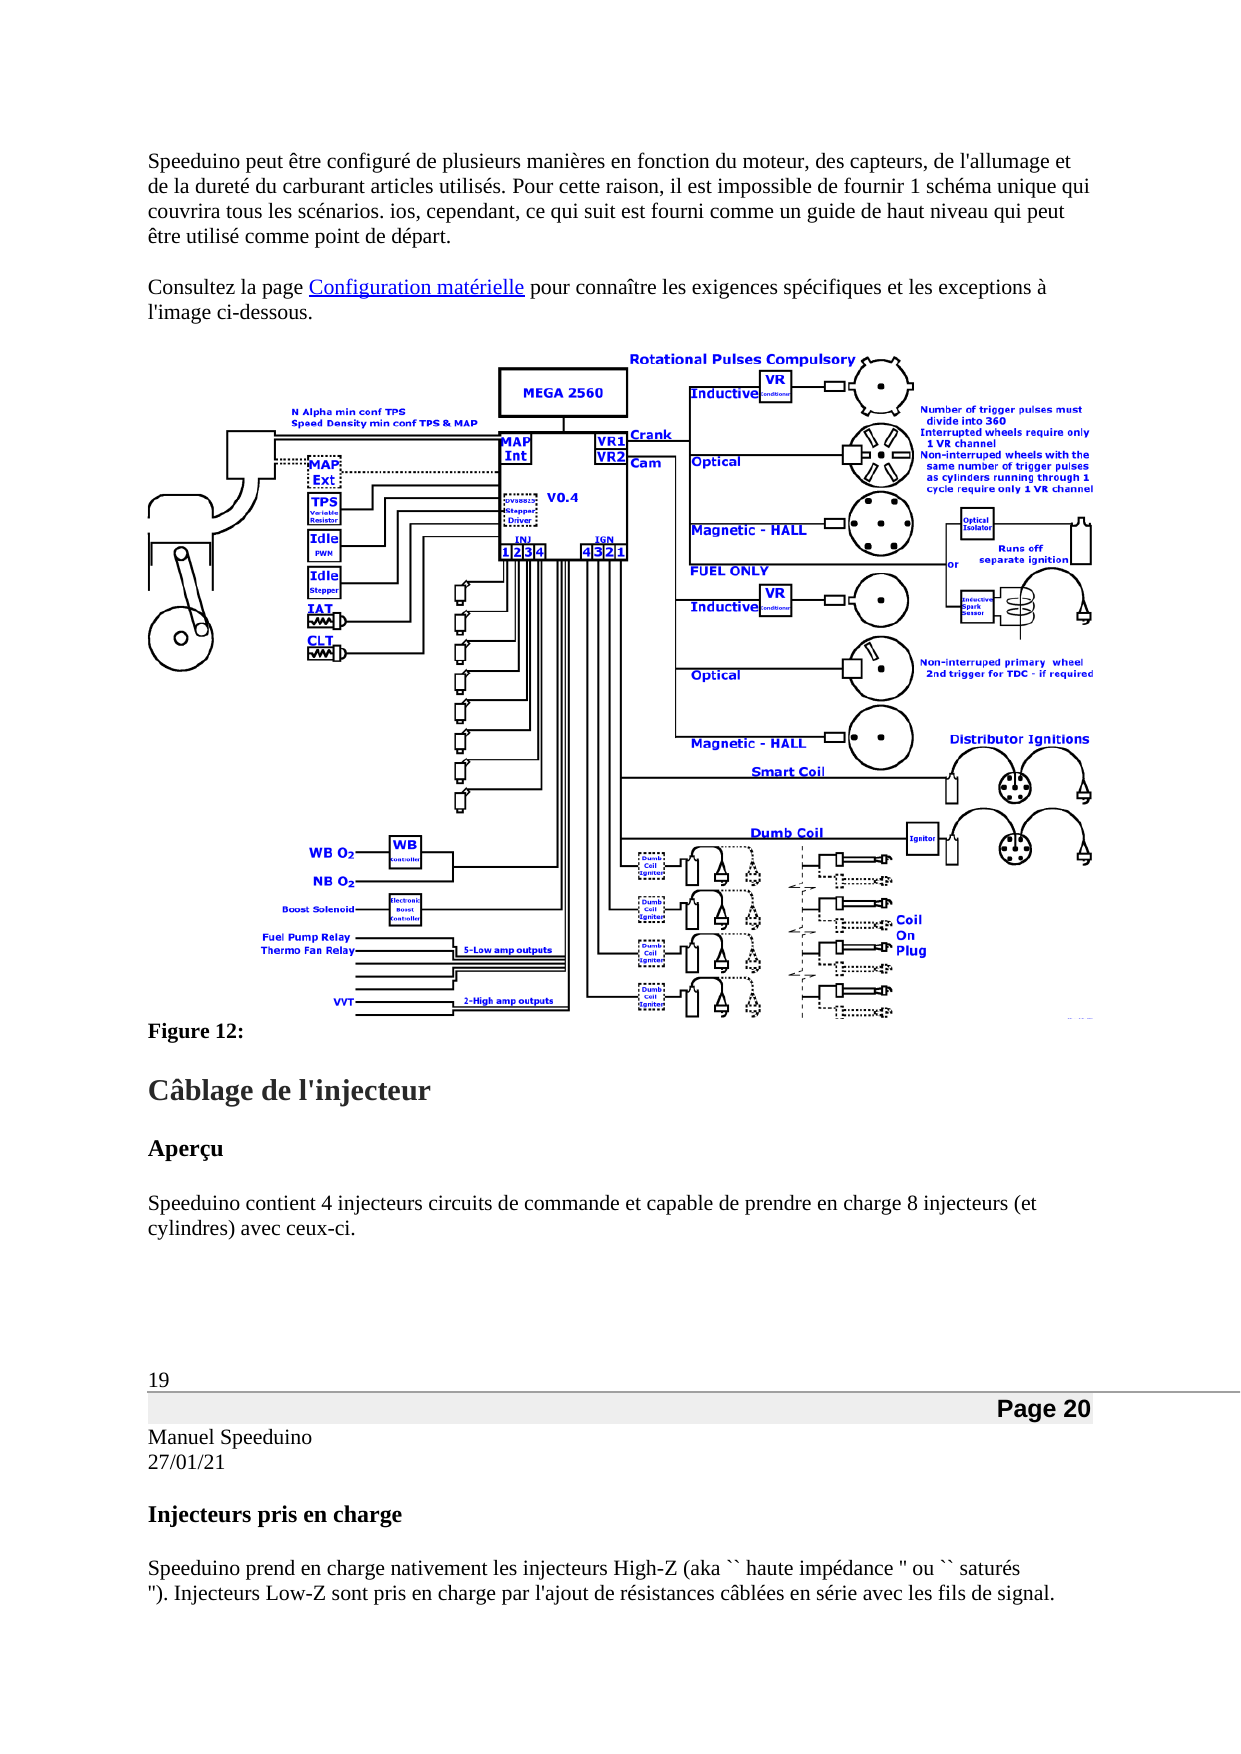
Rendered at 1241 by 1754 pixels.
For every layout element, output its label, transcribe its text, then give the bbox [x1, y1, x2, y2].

text Speeduino contient 4 injecteurs circuits de commande et capable de prendre en charge 8 injecteurs (et cylindres) avec ceux-ci. [148, 1190, 1093, 1241]
text Consultez la page Configuration matérielle pour connaître les exigences spécifiques et les exceptions à l'image ci-dessous. [148, 274, 1093, 324]
table_header Page 20 [148, 1393, 1093, 1424]
text 27/01/21 [148, 1449, 1093, 1474]
text Câblage de l'injecteur [148, 1072, 1093, 1106]
text Figure 12: cablage_overview.png [148, 1019, 1093, 1044]
text Manuel Speeduino [148, 1424, 1093, 1449]
text Aperçu [148, 1134, 1093, 1162]
text 19 [148, 1367, 1093, 1391]
text Speeduino peut être configuré de plusieurs manières en fonction du moteur, des capteurs, de l'allumage et de la dureté du carburant articles utilisés. Pour cette raison, il est impossible de fournir 1 schéma unique qui couvrira tous les scénarios. ios, cependant, ce qui suit est fourni comme un guide de haut niveau qui peut être utilisé comme point de départ. [148, 148, 1093, 248]
text Injecteurs pris en charge [148, 1499, 1093, 1527]
text Speeduino prend en charge nativement les injecteurs High-Z (aka `` haute impédance '' ou `` saturés ''). Injecteurs Low-Z sont pris en charge par l'ajout de résistances câblées en série avec les fils de signal. [148, 1555, 1093, 1606]
